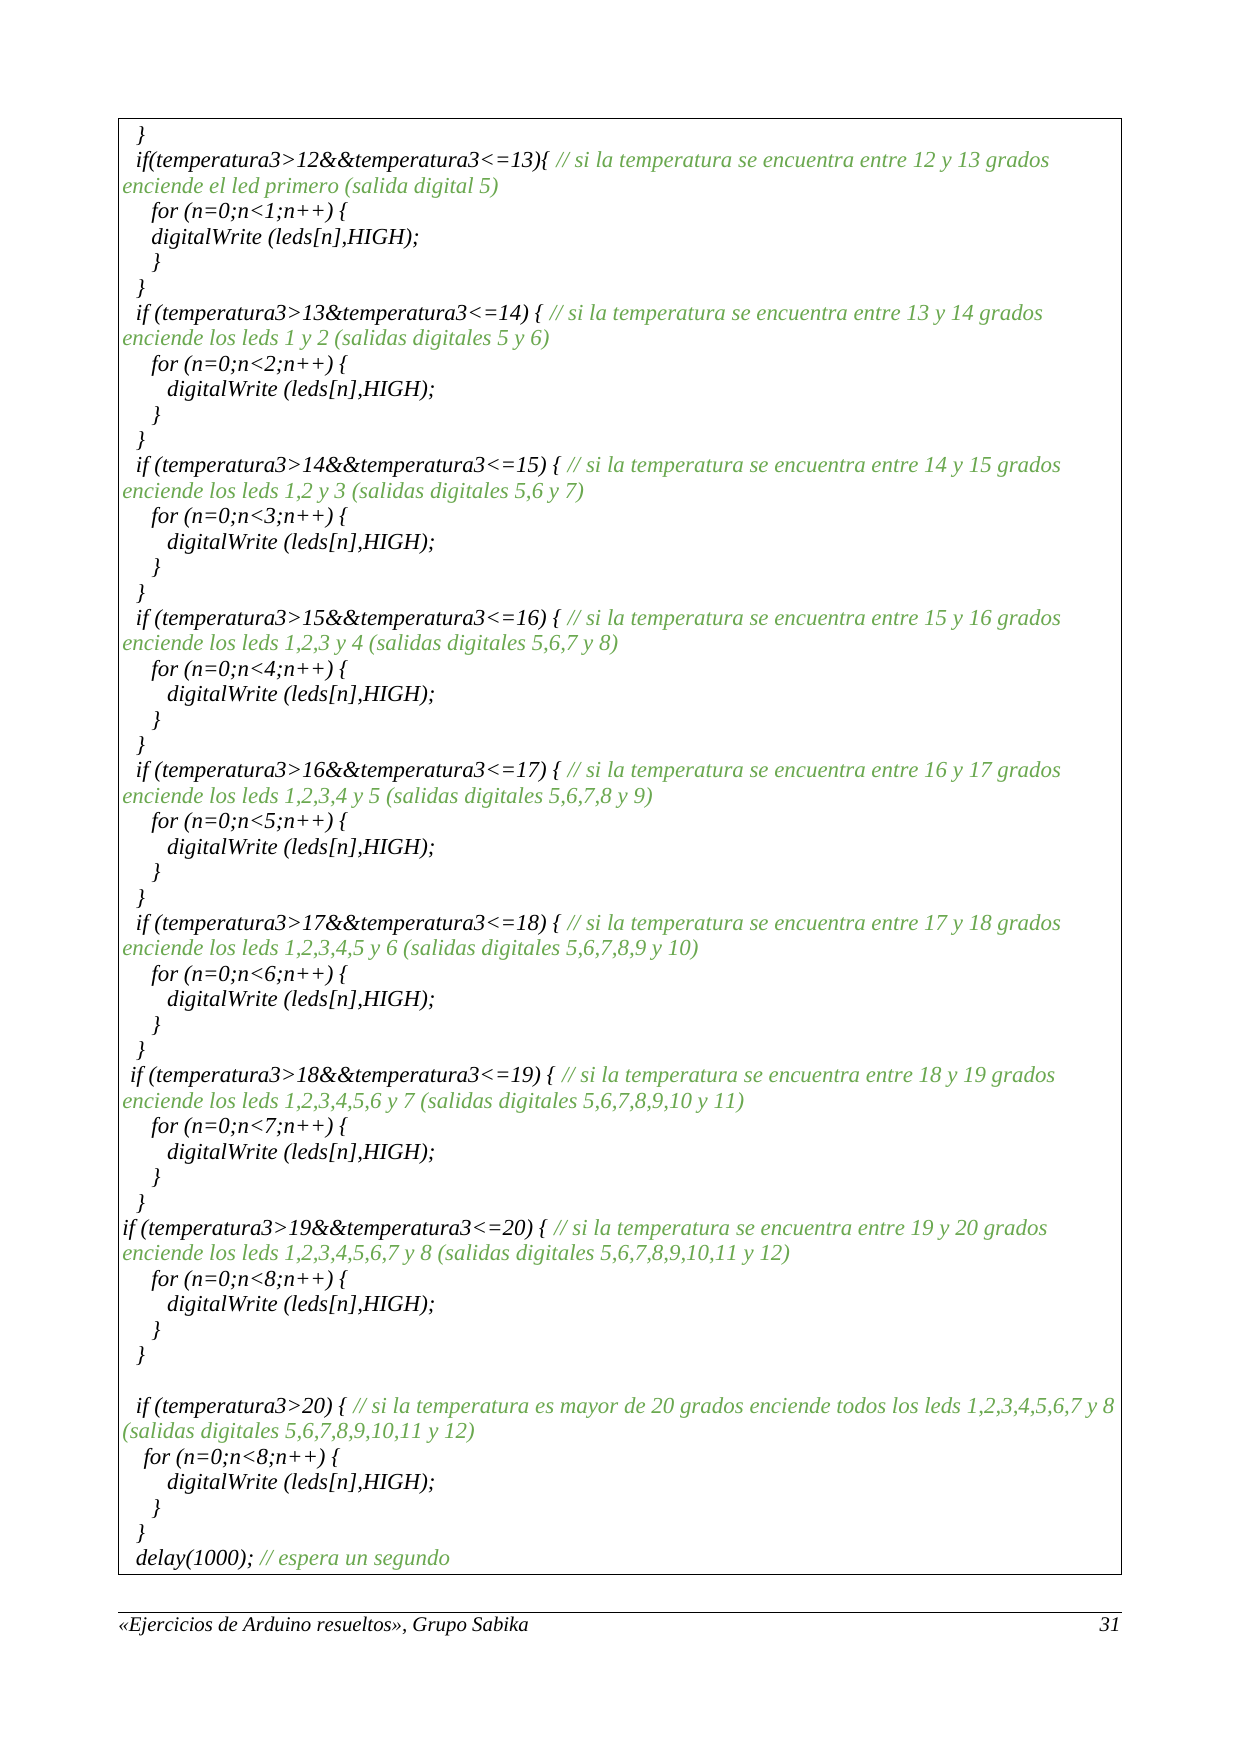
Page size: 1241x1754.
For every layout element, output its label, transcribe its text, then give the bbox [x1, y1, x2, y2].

text } [147, 423, 1121, 448]
text } [162, 855, 1121, 881]
text if (temperatura3>20) { // si la temperatura es mayor de 20 grados enciende todos los leds 1,2,3,4,5,6,7 y 8 (salidas digitales 5,6,7,8,9,10,11 y 12) [119, 1389, 1121, 1440]
text for (n=0;n<4;n++) { [119, 652, 1121, 677]
text if (temperatura3>19&&temperatura3<=20) { // si la temperatura se encuentra entre 19 y 20 grados enciende los leds 1,2,3,4,5,6,7 y 8 (salidas digitales 5,6,7,8,9,10,11 y 12) [119, 1211, 1121, 1262]
text } [147, 1338, 1121, 1363]
text } [147, 728, 1121, 753]
text if (temperatura3>18&&temperatura3<=19) { // si la temperatura se encuentra entre 18 y 19 grados enciende los leds 1,2,3,4,5,6 y 7 (salidas digitales 5,6,7,8,9,10 y 11) [119, 1058, 1121, 1109]
text digitalWrite (leds[n],HIGH); [350, 1135, 1121, 1160]
text } [119, 1186, 1121, 1211]
text digitalWrite (leds[n],HIGH); [350, 1287, 1121, 1313]
text digitalWrite (leds[n],HIGH); [350, 525, 1121, 550]
text } [119, 271, 1121, 296]
text for (n=0;n<8;n++) { [119, 1262, 1121, 1287]
text } [119, 1491, 1121, 1516]
text digitalWrite (leds[n],HIGH); [350, 982, 1121, 1008]
text for (n=0;n<8;n++) { [119, 1440, 1121, 1465]
text digitalWrite (leds[n],HIGH); [350, 220, 1121, 245]
text } [119, 576, 1121, 601]
text } [162, 1008, 1121, 1033]
text } [162, 550, 1121, 576]
text } [119, 119, 1121, 143]
text digitalWrite (leds[n],HIGH); [350, 372, 1121, 398]
text } [162, 1160, 1121, 1186]
text delay(1000); // espera un segundo [119, 1541, 1121, 1574]
text } [119, 881, 1121, 906]
text digitalWrite (leds[n],HIGH); [350, 677, 1121, 703]
text } [162, 703, 1121, 728]
text for (n=0;n<7;n++) { [119, 1109, 1121, 1135]
text for (n=0;n<1;n++) { [119, 194, 266, 220]
text for (n=0;n<5;n++) { [119, 804, 1121, 830]
text for (n=0;n<1;n++) { [267, 194, 1121, 220]
text if (temperatura3>14&&temperatura3<=15) { // si la temperatura se encuentra entre 14 y 15 grados enciende los leds 1,2 y 3 (salidas digitales 5,6 y 7) [119, 448, 1121, 499]
text for (n=0;n<2;n++) { [119, 347, 1121, 372]
text for (n=0;n<3;n++) { [119, 499, 1121, 525]
text } [162, 1313, 1121, 1338]
text } [147, 1516, 1121, 1541]
text if (temperatura3>15&&temperatura3<=16) { // si la temperatura se encuentra entre 15 y 16 grados enciende los leds 1,2,3 y 4 (salidas digitales 5,6,7 y 8) [119, 601, 1121, 652]
text } [147, 1033, 1121, 1058]
text if (temperatura3>17&&temperatura3<=18) { // si la temperatura se encuentra entre 17 y 18 grados enciende los leds 1,2,3,4,5 y 6 (salidas digitales 5,6,7,8,9 y 10) [119, 906, 1121, 957]
text digitalWrite (leds[n],HIGH); [350, 830, 1121, 855]
text if(temperatura3>12&&temperatura3<=13){ // si la temperatura se encuentra entre 12 y 13 grados enciende el led primero (salida digital 5) [119, 143, 1121, 194]
text if (temperatura3>16&&temperatura3<=17) { // si la temperatura se encuentra entre 16 y 17 grados enciende los leds 1,2,3,4 y 5 (salidas digitales 5,6,7,8 y 9) [119, 753, 1121, 804]
text digitalWrite (leds[n],HIGH); [343, 1465, 1121, 1491]
text } [162, 398, 1121, 423]
text for (n=0;n<6;n++) { [119, 957, 1121, 982]
text } [162, 245, 1121, 271]
text if (temperatura3>13&temperatura3<=14) { // si la temperatura se encuentra entre 13 y 14 grados enciende los leds 1 y 2 (salidas digitales 5 y 6) [119, 296, 1121, 347]
